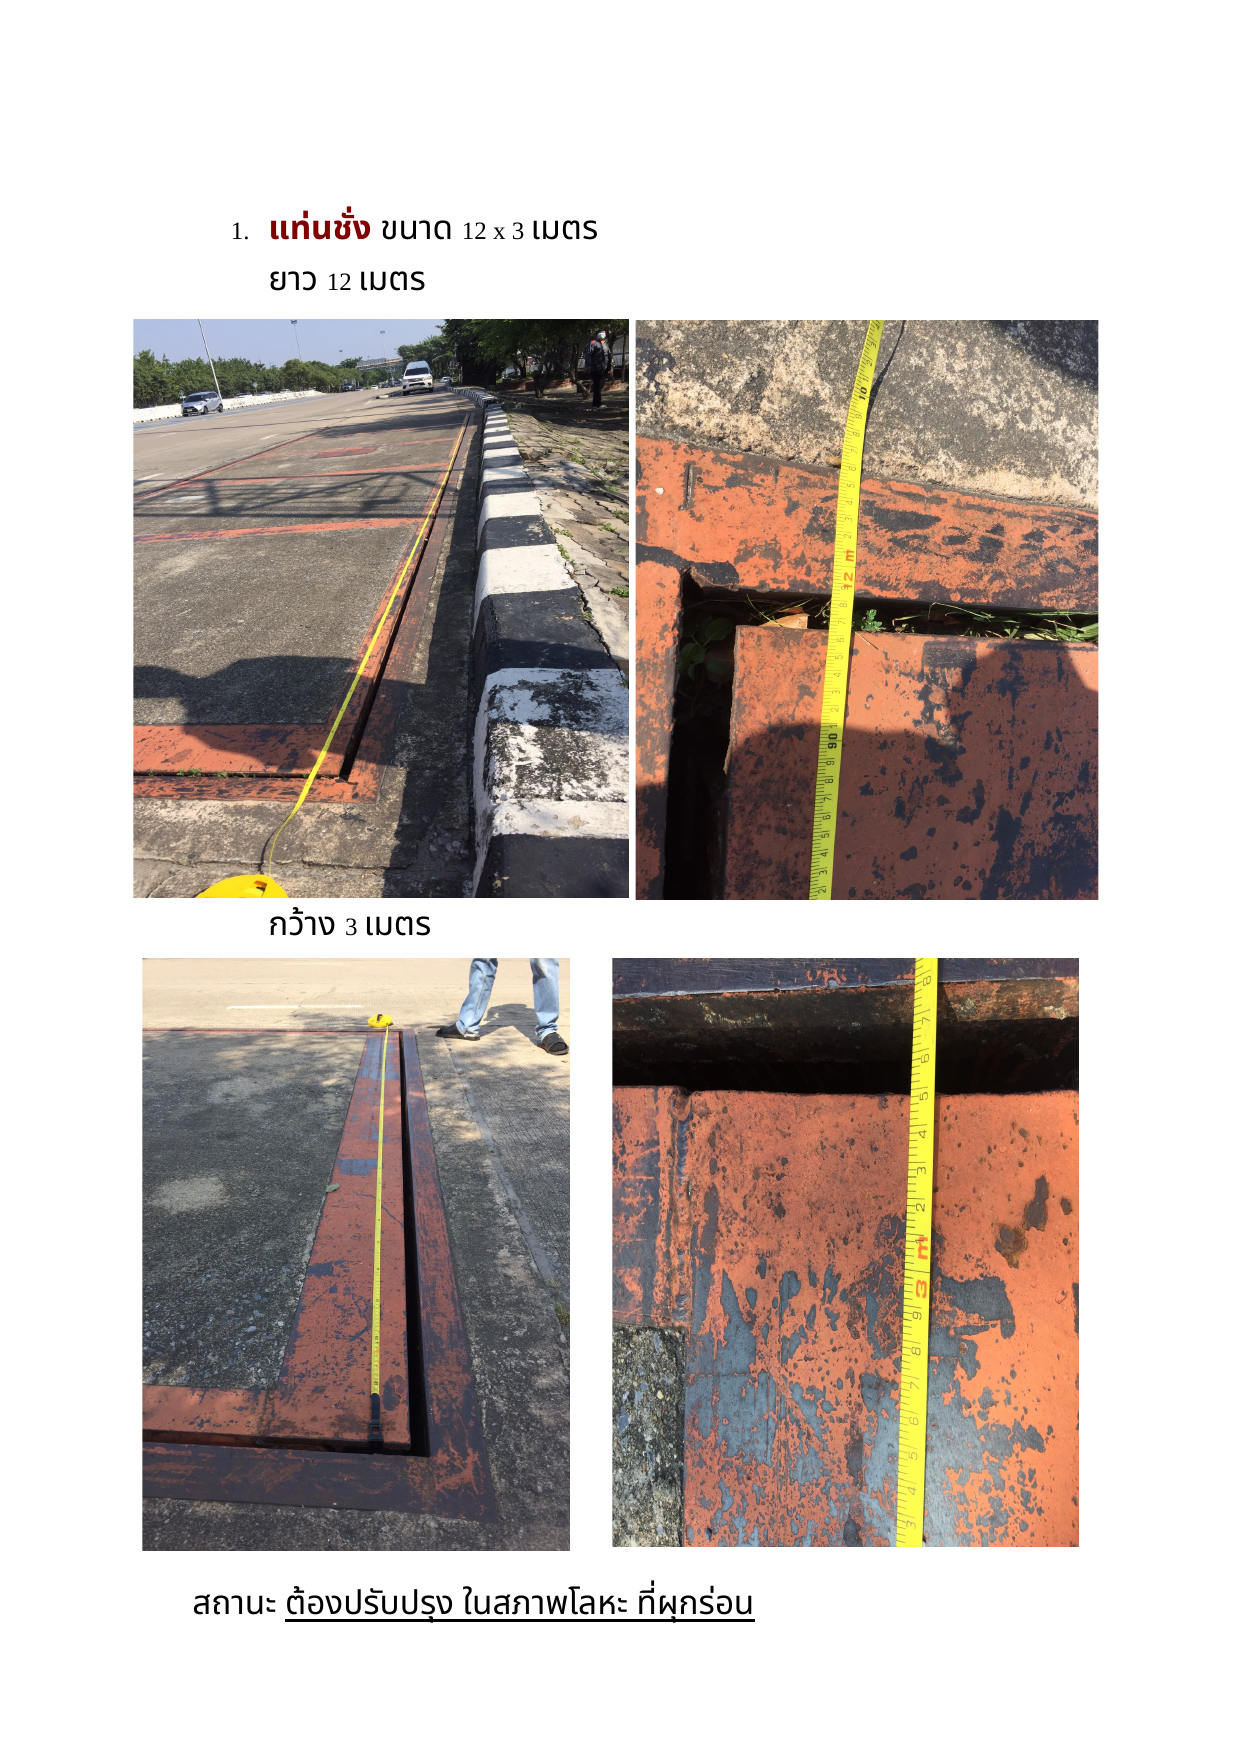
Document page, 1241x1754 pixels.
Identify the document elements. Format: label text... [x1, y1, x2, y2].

picture [133, 319, 629, 898]
list กว้าง 3 เมตร [231, 305, 1122, 950]
picture [612, 958, 1079, 1547]
picture [142, 958, 570, 1551]
picture [635, 320, 1099, 900]
list แท่นชั่ง ขนาด 12 x 3 เมตร [231, 204, 1122, 255]
text สถานะ ต้องปรับปรุง ในสภาพโลหะ ที่ผุกร่อน [118, 1579, 1122, 1629]
list ยาว 12 เมตร [231, 255, 1122, 305]
